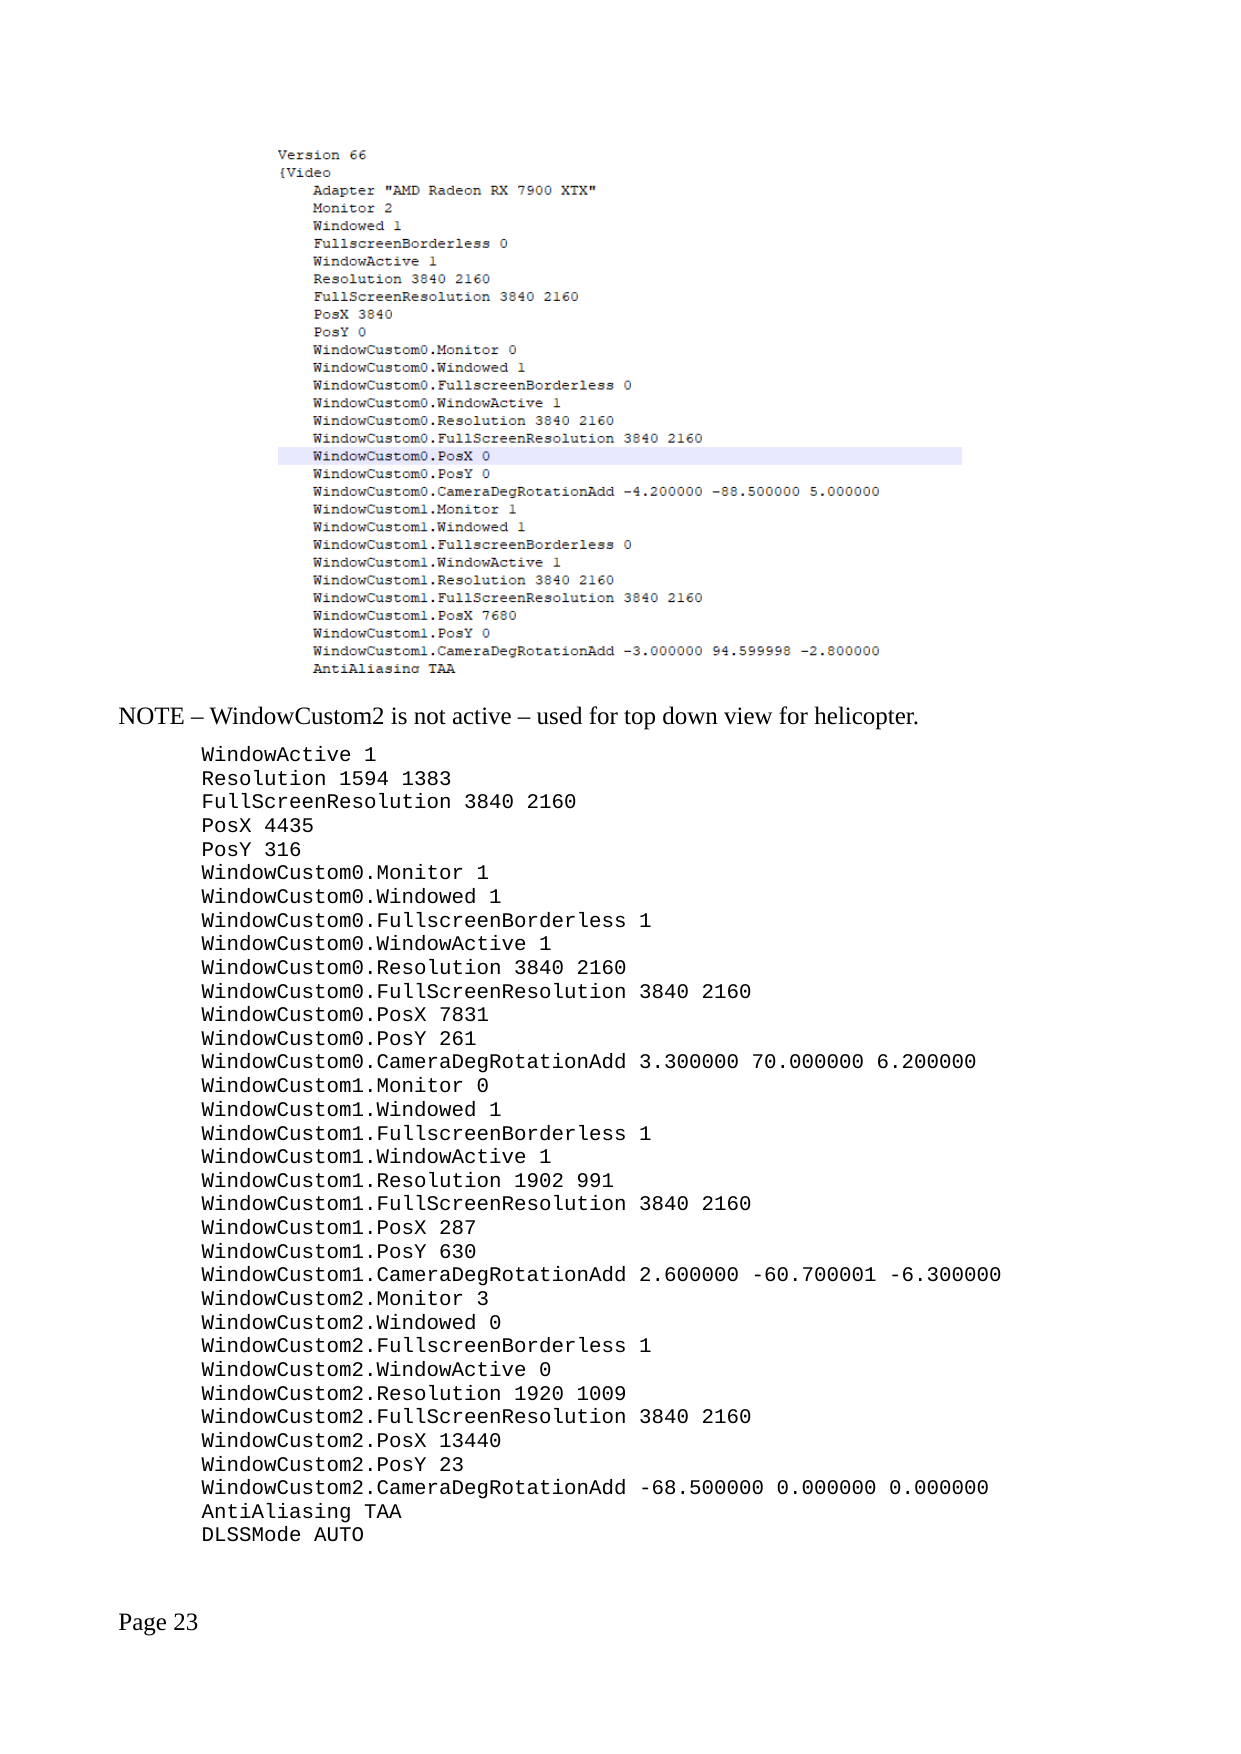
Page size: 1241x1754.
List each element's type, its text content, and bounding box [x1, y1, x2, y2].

text NOTE – WindowCustom2 is not active – used for top down view for helicopter. [118, 701, 1122, 730]
picture [278, 146, 963, 673]
